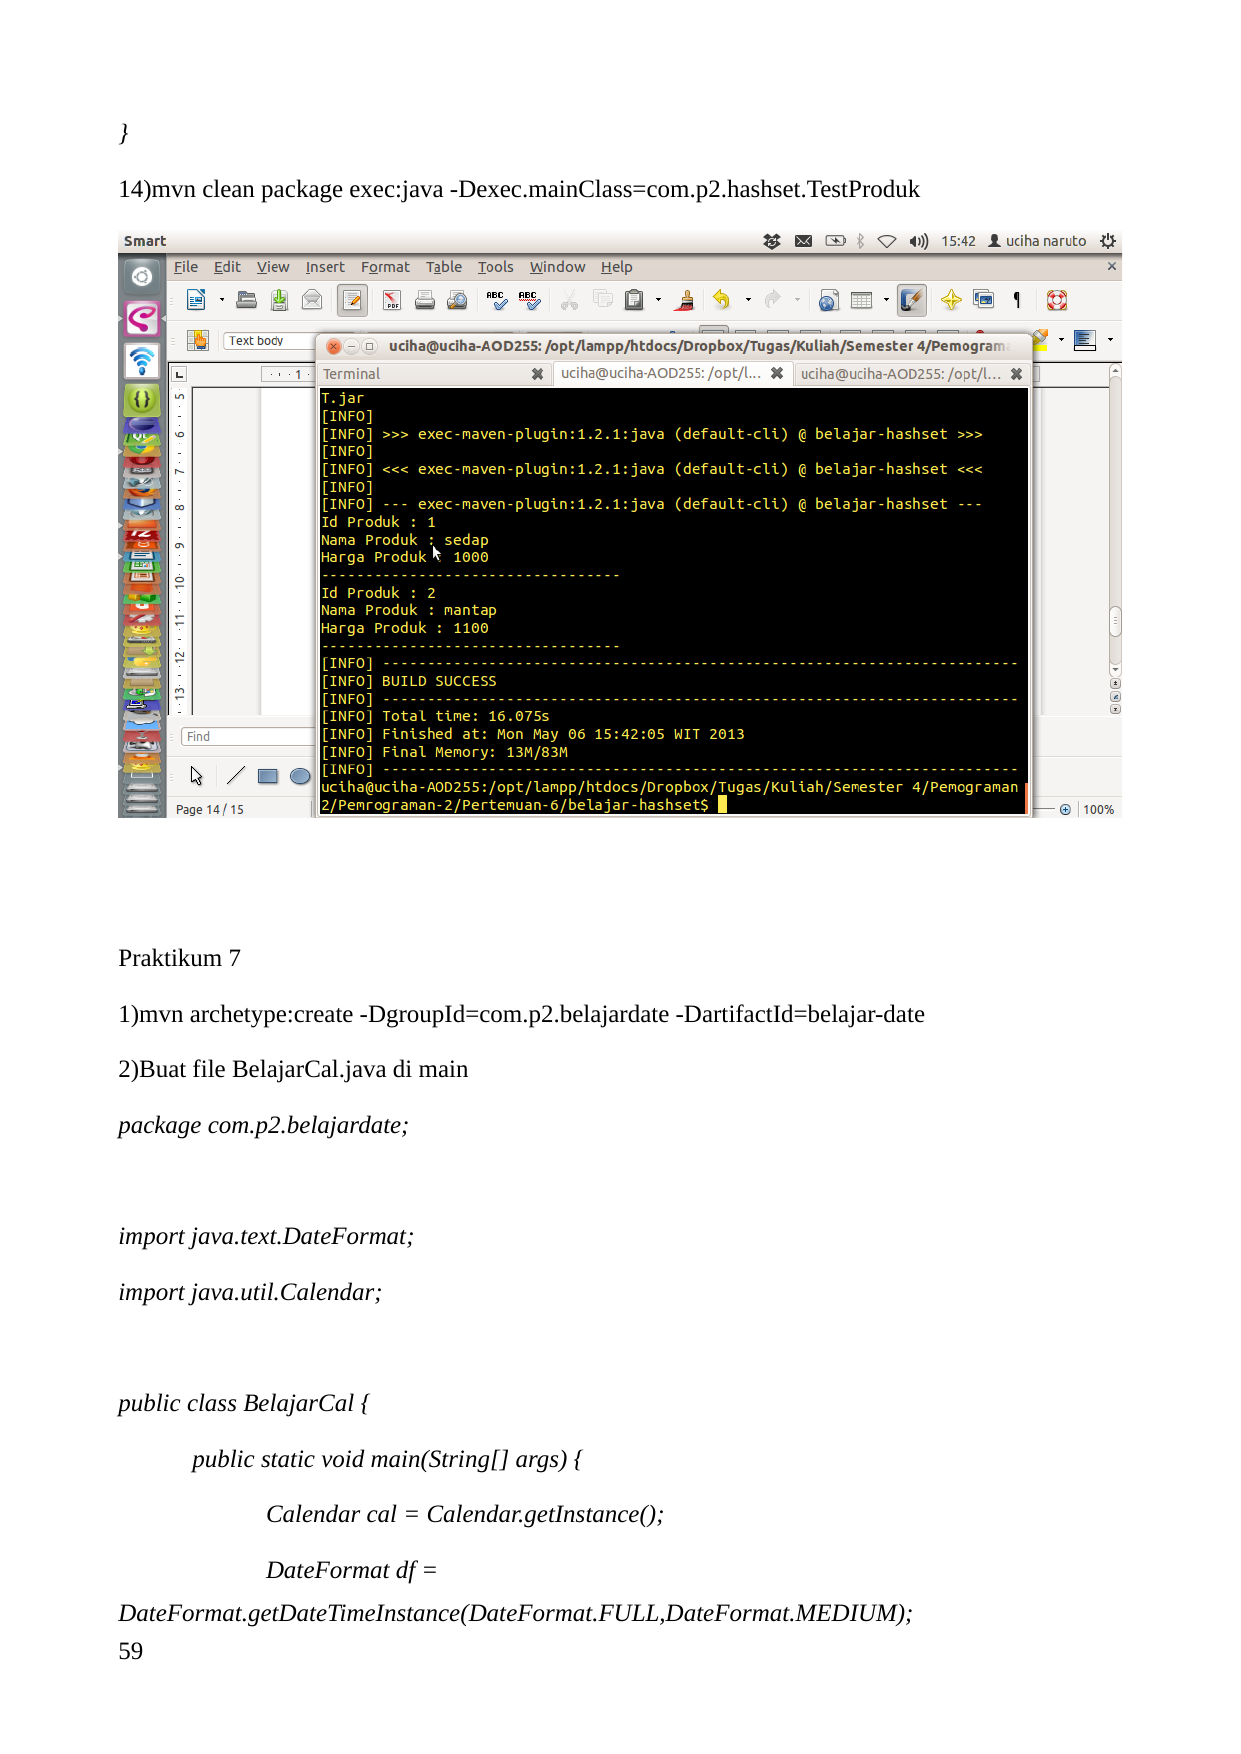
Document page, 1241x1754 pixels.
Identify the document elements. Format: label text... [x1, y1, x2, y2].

text } [118, 118, 1122, 147]
text DateFormat df = DateFormat.getDateTimeInstance(DateFormat.FULL,DateFormat.MEDIUM); [118, 1555, 1122, 1627]
text import java.util.Calendar; [118, 1277, 1122, 1306]
list mvn clean package exec:java -Dexec.mainClass=com.p2.hashset.TestProduk [118, 174, 1122, 202]
text Praktikum 7 [118, 943, 1122, 972]
text public class BelajarCal { [118, 1388, 1122, 1417]
text Calendar cal = Calendar.getInstance(); [118, 1499, 1122, 1528]
list mvn archetype:create -DgroupId=com.p2.belajardate -DartifactId=belajar-date [118, 999, 1122, 1028]
picture [118, 229, 1123, 818]
text import java.text.DateFormat; [118, 1221, 1122, 1250]
text public static void main(String[] args) { [118, 1444, 1122, 1473]
text package com.p2.belajardate; [118, 1110, 1122, 1139]
list Buat file BelajarCal.java di main [118, 1054, 1122, 1083]
